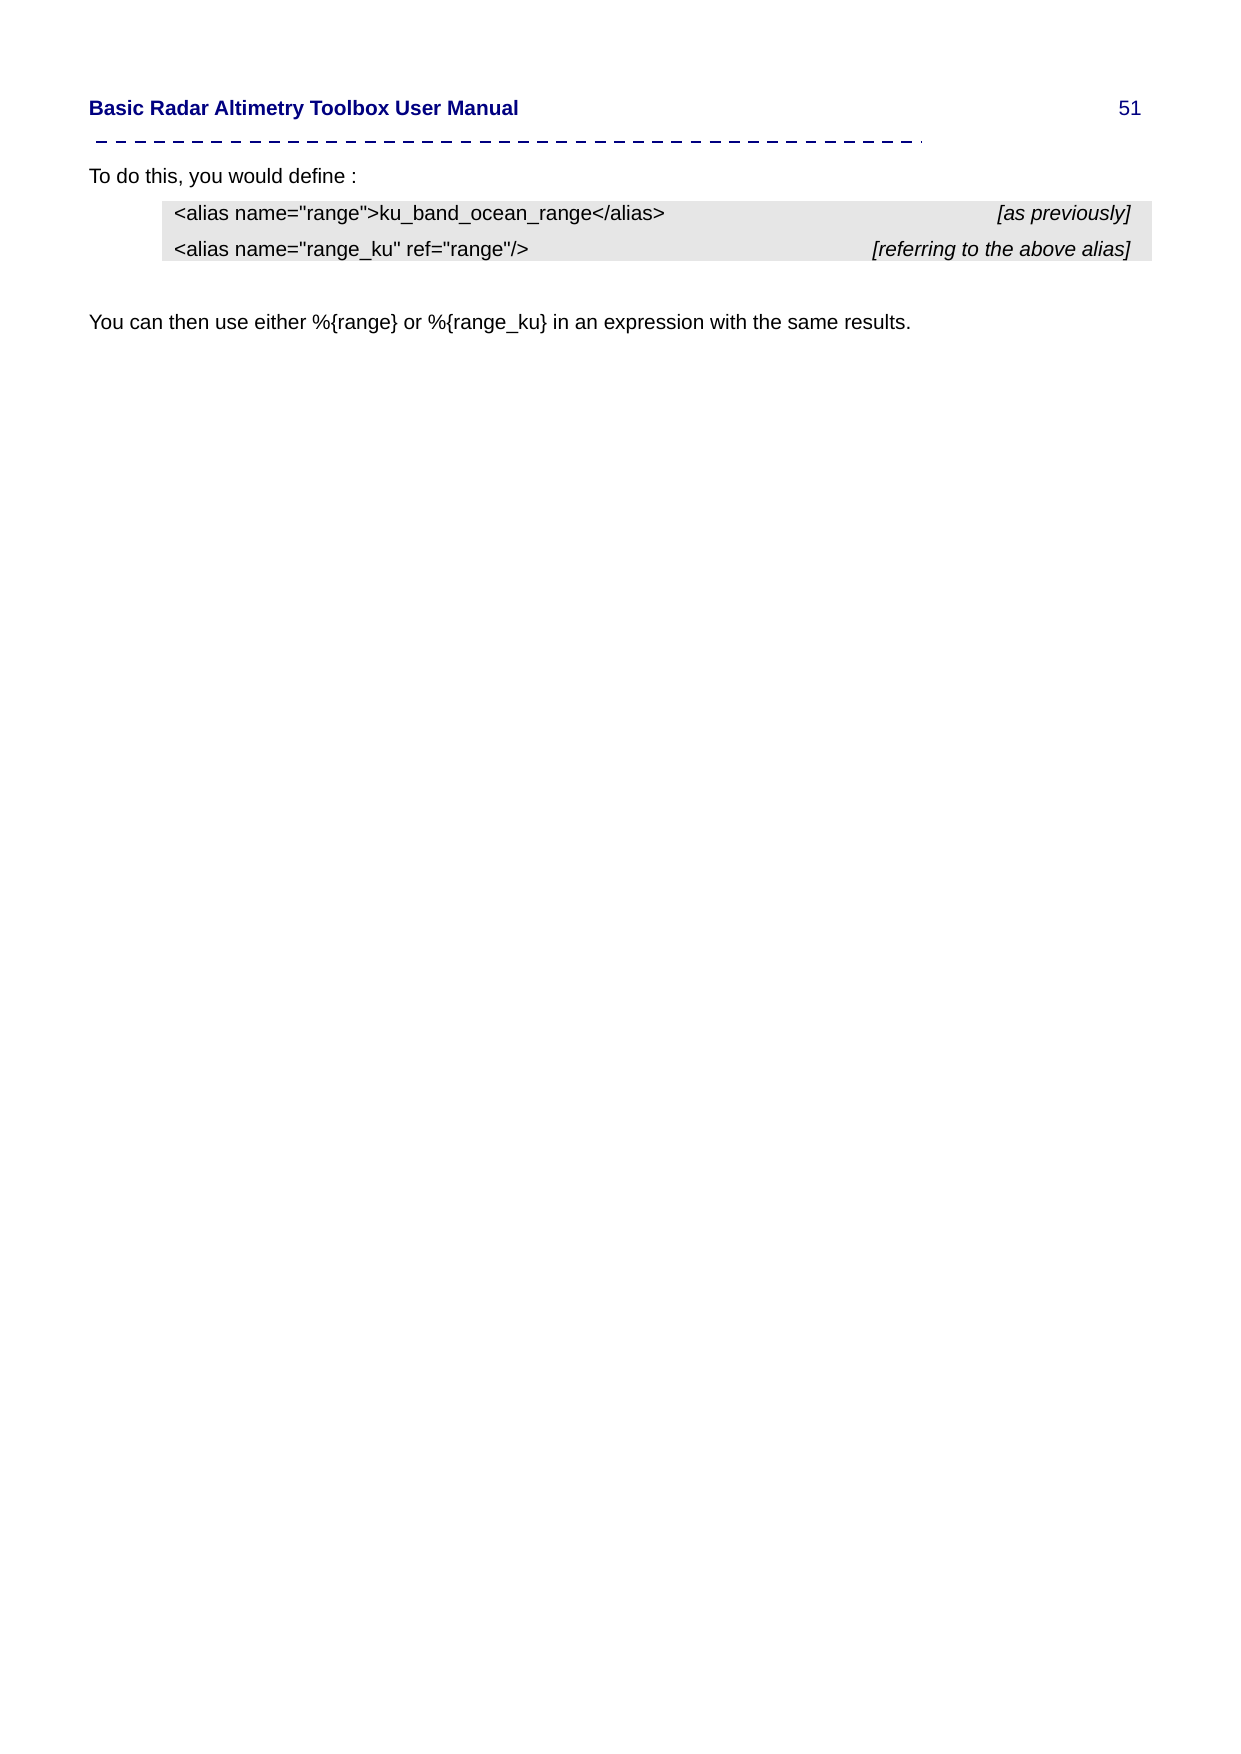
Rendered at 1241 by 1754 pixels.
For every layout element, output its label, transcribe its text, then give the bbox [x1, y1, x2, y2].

text To do this, you would define : [88, 164, 1152, 188]
text <alias name="range">ku_band_ocean_range</alias> [as previously] [162, 201, 1152, 225]
text You can then use either %{range} or %{range_ku} in an expression with the same results. [88, 310, 1152, 334]
text <alias name="range_ku" ref="range"/> [referring to the above alias] [162, 237, 1152, 261]
